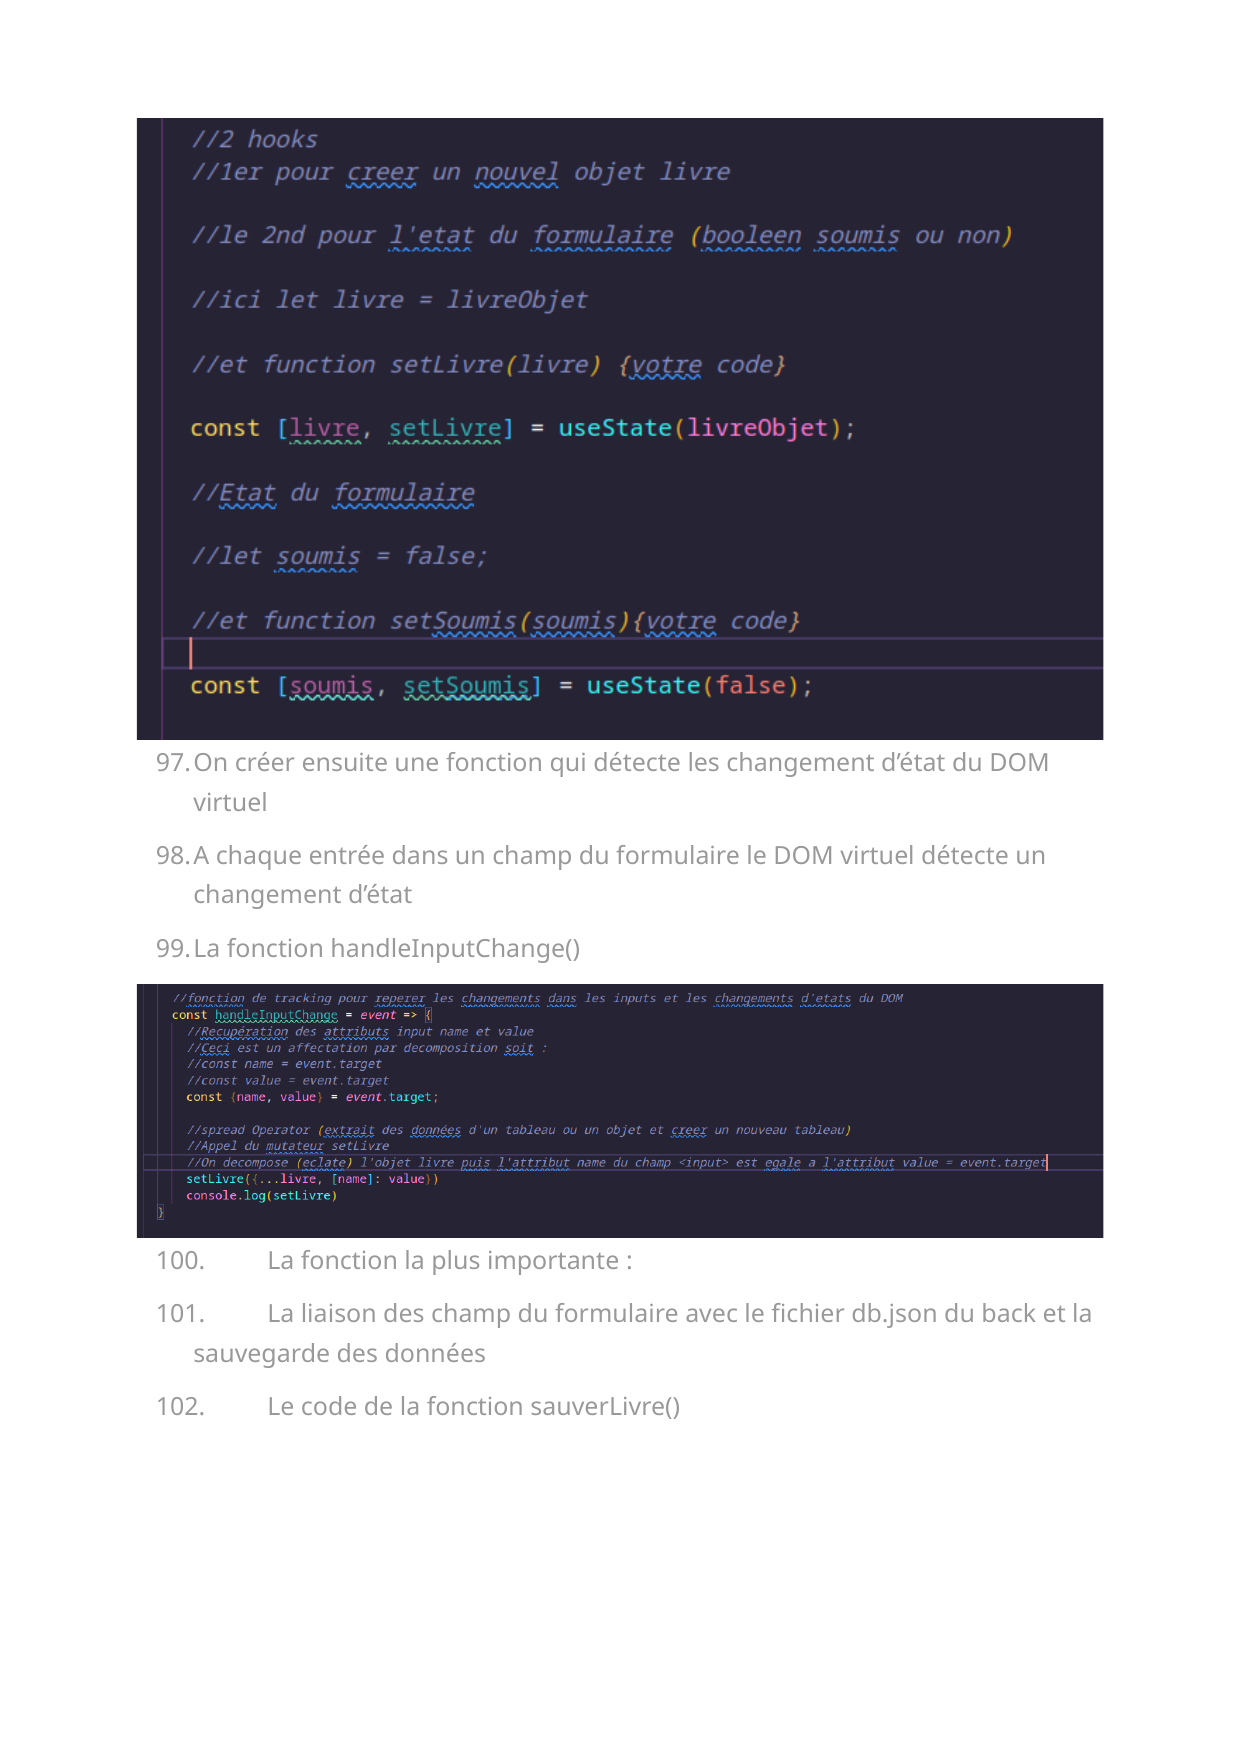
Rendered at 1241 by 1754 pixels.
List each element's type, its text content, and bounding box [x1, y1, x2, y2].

list La fonction la plus importante : [156, 984, 1122, 1276]
list A chaque entrée dans un champ du formulaire le DOM virtuel détecte un changement d’état [156, 838, 1122, 911]
picture [136, 118, 1104, 740]
picture [136, 984, 1104, 1238]
list La liaison des champ du formulaire avec le fichier db.json du back et la sauvegarde des données [156, 1296, 1122, 1369]
list On créer ensuite une fonction qui détecte les changement d’état du DOM virtuel [156, 118, 1122, 818]
list Le code de la fonction sauverLivre() [156, 1389, 1122, 1423]
list La fonction handleInputChange() [156, 931, 1122, 965]
